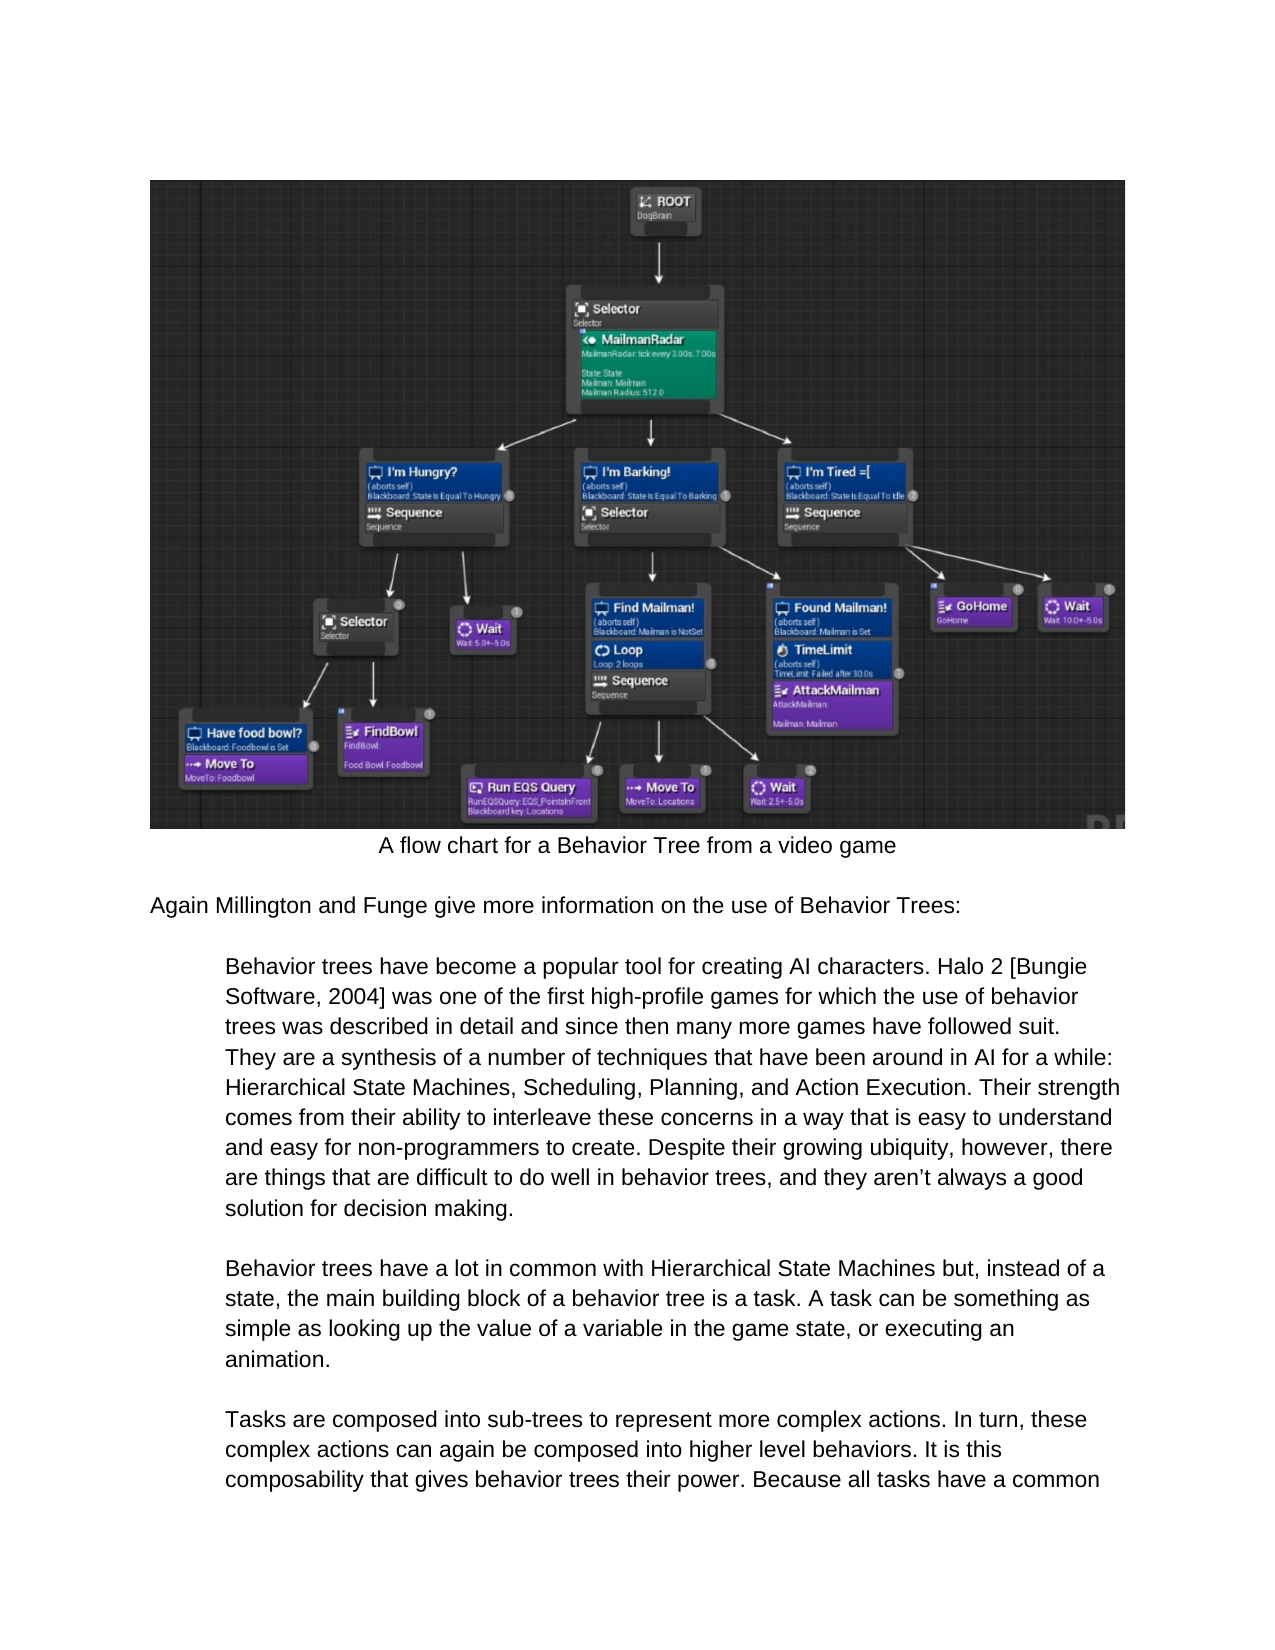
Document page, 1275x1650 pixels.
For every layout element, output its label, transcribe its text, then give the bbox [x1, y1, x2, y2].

text A flow chart for a Behavior Tree from a video game [150, 832, 1125, 858]
text Again Millington and Funge give more information on the use of Behavior Trees: [150, 892, 1125, 919]
picture [150, 180, 1125, 829]
text Behavior trees have a lot in common with Hierarchical State Machines but, instead of a state, the main building block of a behavior tree is a task. A task can be something as simple as looking up the value of a variable in the game state, or executing an animation. [225, 1255, 1125, 1402]
text Behavior trees have become a popular tool for creating AI characters. Halo 2 [Bungie Software, 2004] was one of the first high-profile games for which the use of behavior trees was described in detail and since then many more games have followed suit. They are a synthesis of a number of techniques that have been around in AI for a while: Hierarchical State Machines, Scheduling, Planning, and Action Execution. Their strength comes from their ability to interleave these concerns in a way that is easy to understand and easy for non-programmers to create. Despite their growing ubiquity, however, there are things that are difficult to do well in behavior trees, and they aren’t always a good solution for decision making. [225, 953, 1125, 1251]
text Tasks are composed into sub-trees to represent more complex actions. In turn, these complex actions can again be composed into higher level behaviors. It is this composability that gives behavior trees their power. Because all tasks have a common [225, 1406, 1125, 1493]
